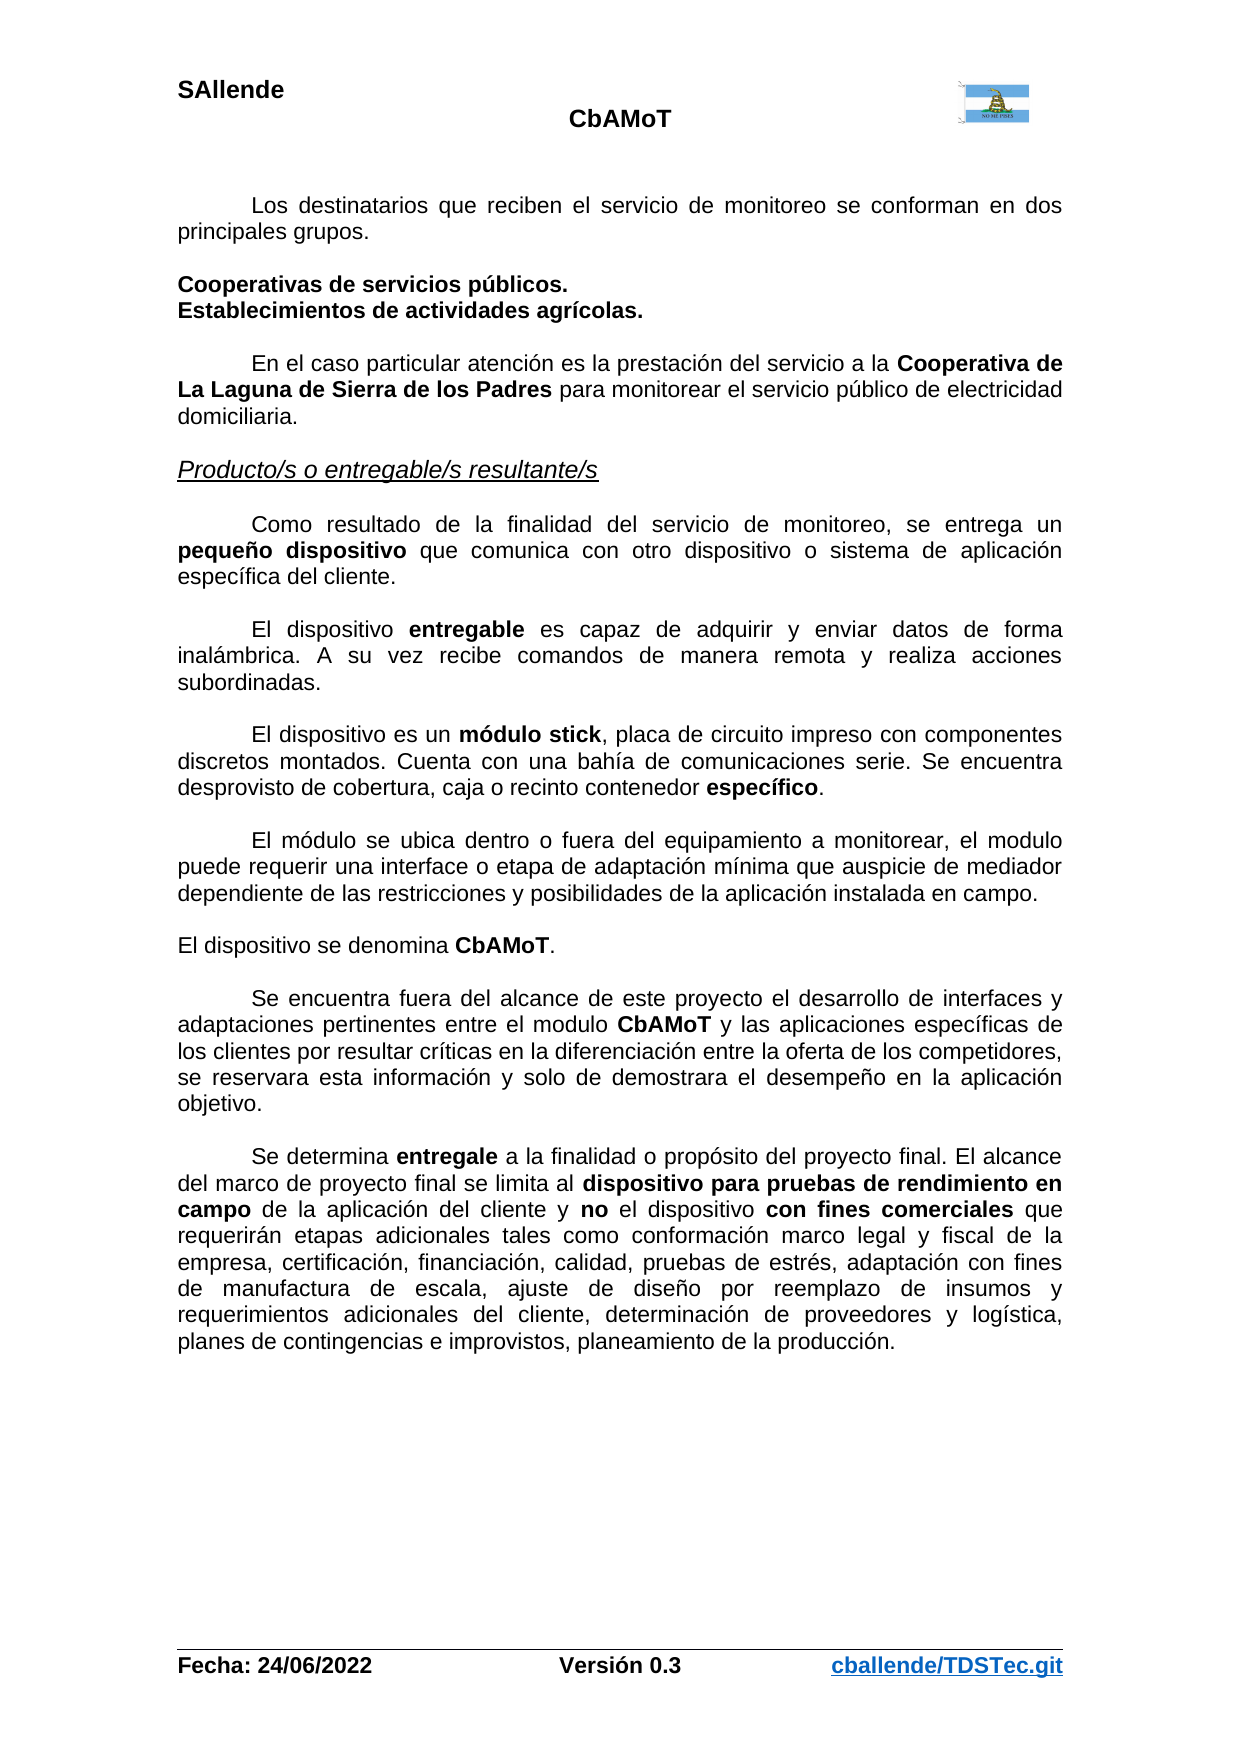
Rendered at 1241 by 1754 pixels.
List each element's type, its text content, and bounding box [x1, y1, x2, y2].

text Los destinatarios que reciben el servicio de monitoreo se conforman en dos principales grupos. [177, 192, 1063, 245]
text Establecimientos de actividades agrícolas. [177, 297, 1063, 324]
picture [954, 79, 1033, 126]
text Cooperativas de servicios públicos. [177, 271, 1063, 297]
text Se encuentra fuera del alcance de este proyecto el desarrollo de interfaces y adaptaciones pertinentes entre el modulo CbAMoT y las aplicaciones específicas de los clientes por resultar críticas en la diferenciación entre la oferta de los competidores, se reservara esta información y solo de demostrara el desempeño en la aplicación objetivo. [177, 985, 1063, 1117]
text El dispositivo entregable es capaz de adquirir y enviar datos de forma inalámbrica. A su vez recibe comandos de manera remota y realiza acciones subordinadas. [177, 616, 1063, 695]
text Como resultado de la finalidad del servicio de monitoreo, se entrega un pequeño dispositivo que comunica con otro dispositivo o sistema de aplicación específica del cliente. [177, 511, 1063, 590]
text El módulo se ubica dentro o fuera del equipamiento a monitorear, el modulo puede requerir una interface o etapa de adaptación mínima que auspicie de mediador dependiente de las restricciones y posibilidades de la aplicación instalada en campo. [177, 827, 1063, 906]
text El dispositivo es un módulo stick, placa de circuito impreso con componentes discretos montados. Cuenta con una bahía de comunicaciones serie. Se encuentra desprovisto de cobertura, caja o recinto contenedor específico. [177, 721, 1063, 801]
text En el caso particular atención es la prestación del servicio a la Cooperativa de La Laguna de Sierra de los Padres para monitorear el servicio público de electricidad domiciliaria. [177, 350, 1063, 429]
text El dispositivo se denomina CbAMoT. [177, 932, 1063, 959]
subtitle Producto/s o entregable/s resultante/s [177, 456, 1063, 484]
text Se determina entregale a la finalidad o propósito del proyecto final. El alcance del marco de proyecto final se limita al dispositivo para pruebas de rendimiento en campo de la aplicación del cliente y no el dispositivo con fines comerciales que requerirán etapas adicionales tales como conformación marco legal y fiscal de la empresa, certificación, financiación, calidad, pruebas de estrés, adaptación con fines de manufactura de escala, ajuste de diseño por reemplazo de insumos y requerimientos adicionales del cliente, determinación de proveedores y logística, planes de contingencias e improvistos, planeamiento de la producción. [177, 1143, 1063, 1354]
